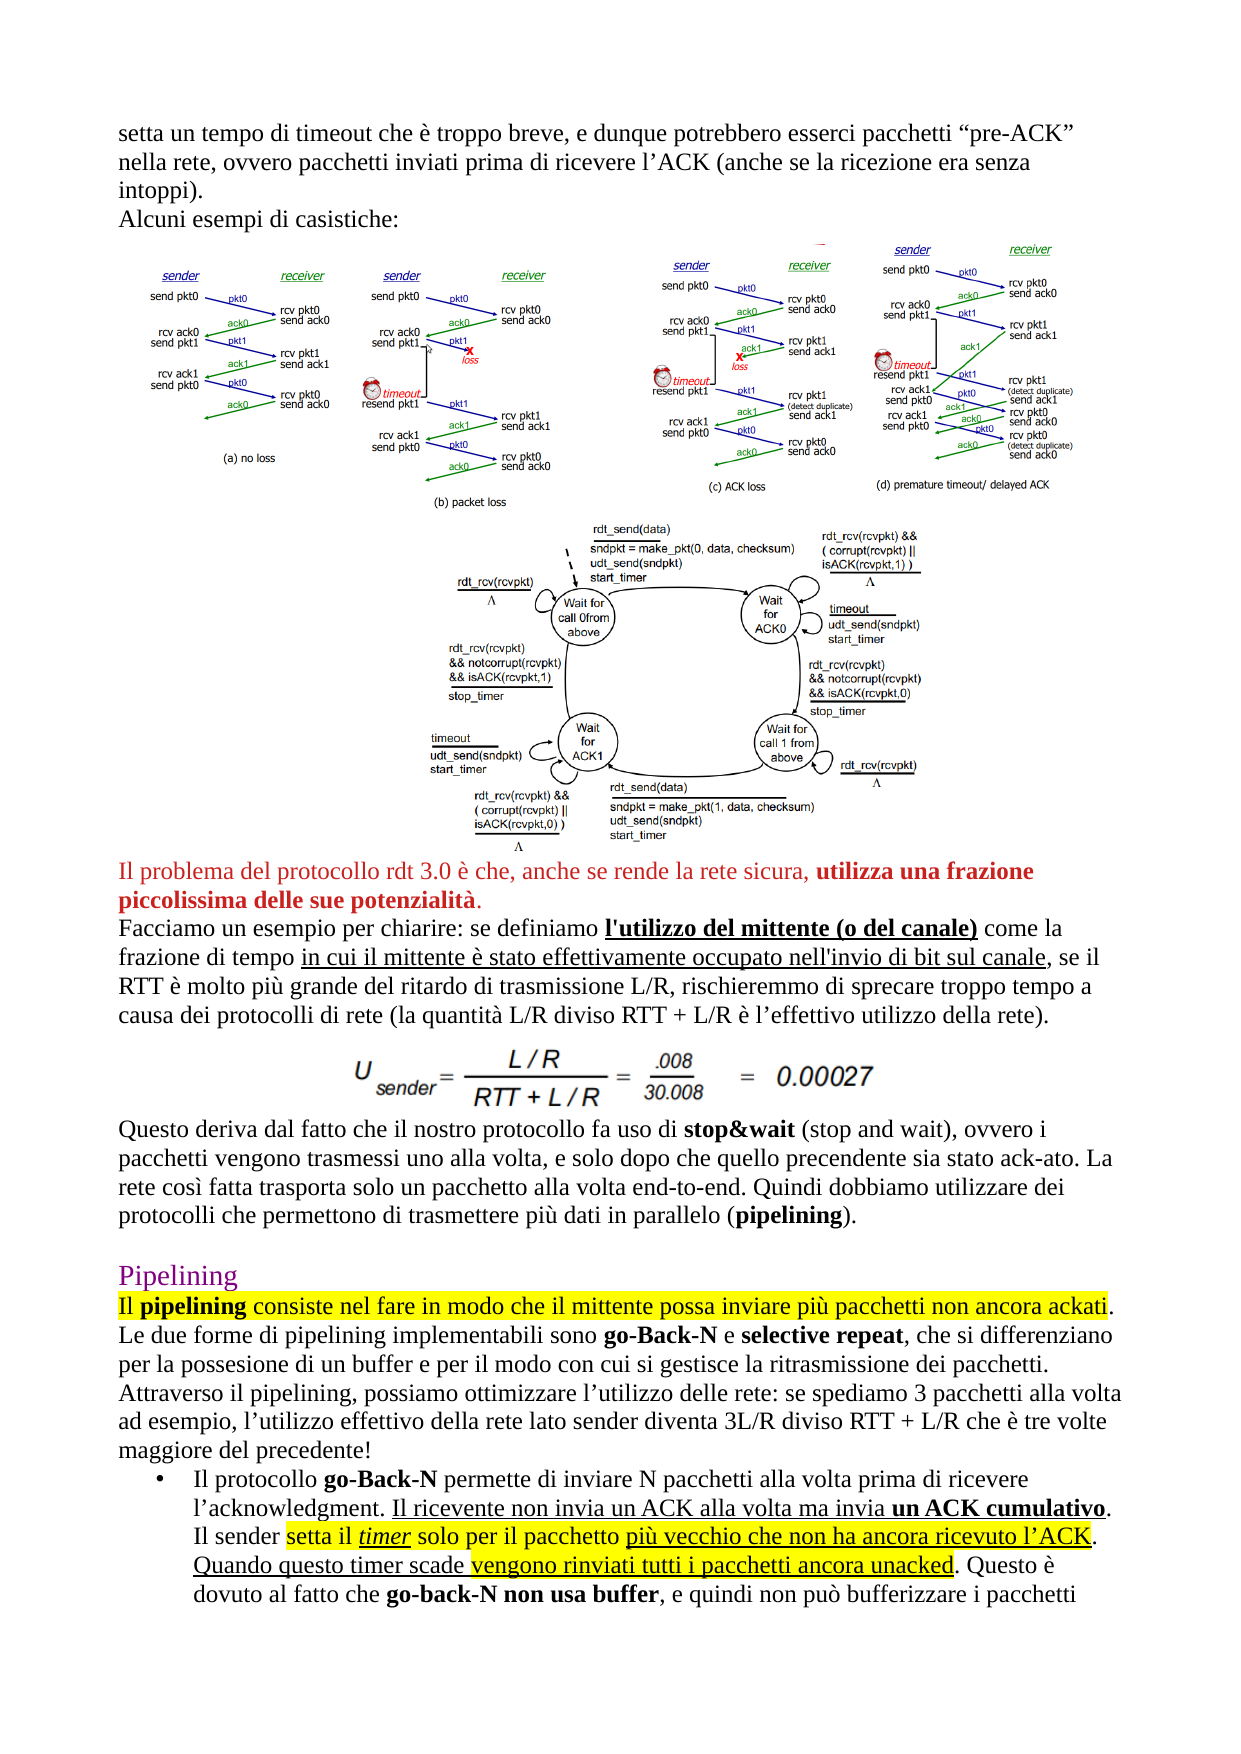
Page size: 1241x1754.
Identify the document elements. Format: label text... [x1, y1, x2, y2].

text Il problema del protocollo rdt 3.0 è che, anche se rende la rete sicura, utilizza una frazione piccolissima delle sue potenzialità. [118, 233, 1122, 913]
text Pipelining [118, 1258, 1122, 1291]
picture [652, 244, 1075, 498]
list Il protocollo go-Back-N permette di inviare N pacchetti alla volta prima di ricevere l’acknowledgment. Il ricevente non invia un ACK alla volta ma invia un ACK cumulativo. Il sender setta il timer solo per il pacchetto più vecchio che non ha ancora ricevuto l’ACK. Quando questo timer scade vengono rinviati tutti i pacchetti ancora unacked. Questo è dovuto al fatto che go-back-N non usa buffer, e quindi non può bufferizzare i pacchetti [156, 1464, 1122, 1608]
picture [428, 522, 930, 856]
picture [148, 256, 554, 511]
text Alcuni esempi di casistiche: [118, 204, 1122, 233]
text Facciamo un esempio per chiarire: se definiamo l'utilizzo del mittente (o del canale) come la frazione di tempo in cui il mittente è stato effettivamente occupato nell'invio di bit sul canale, se il RTT è molto più grande del ritardo di trasmissione L/R, rischieremmo di sprecare troppo tempo a causa dei protocolli di rete (la quantità L/R diviso RTT + L/R è l’effettivo utilizzo della rete). [118, 913, 1122, 1028]
text Il pipelining consiste nel fare in modo che il mittente possa inviare più pacchetti non ancora ackati. Le due forme di pipelining implementabili sono go-Back-N e selective repeat, che si differenziano per la possesione di un buffer e per il modo con cui si gestisce la ritrasmissione dei pacchetti. [118, 1291, 1122, 1378]
text Attraverso il pipelining, possiamo ottimizzare l’utilizzo delle rete: se spediamo 3 pacchetti alla volta ad esempio, l’utilizzo effettivo della rete lato sender diventa 3L/R diviso RTT + L/R che è tre volte maggiore del precedente! [118, 1378, 1122, 1464]
text setta un tempo di timeout che è troppo breve, e dunque potrebbero esserci pacchetti “pre-ACK” nella rete, ovvero pacchetti inviati prima di ricevere l’ACK (anche se la ricezione era senza intoppi). [118, 118, 1122, 204]
picture [338, 1041, 902, 1115]
text Questo deriva dal fatto che il nostro protocollo fa uso di stop&wait (stop and wait), ovvero i pacchetti vengono trasmessi uno alla volta, e solo dopo che quello precendente sia stato ack-ato. La rete così fatta trasporta solo un pacchetto alla volta end-to-end. Quindi dobbiamo utilizzare dei protocolli che permettono di trasmettere più dati in parallelo (pipelining). [118, 1028, 1122, 1229]
